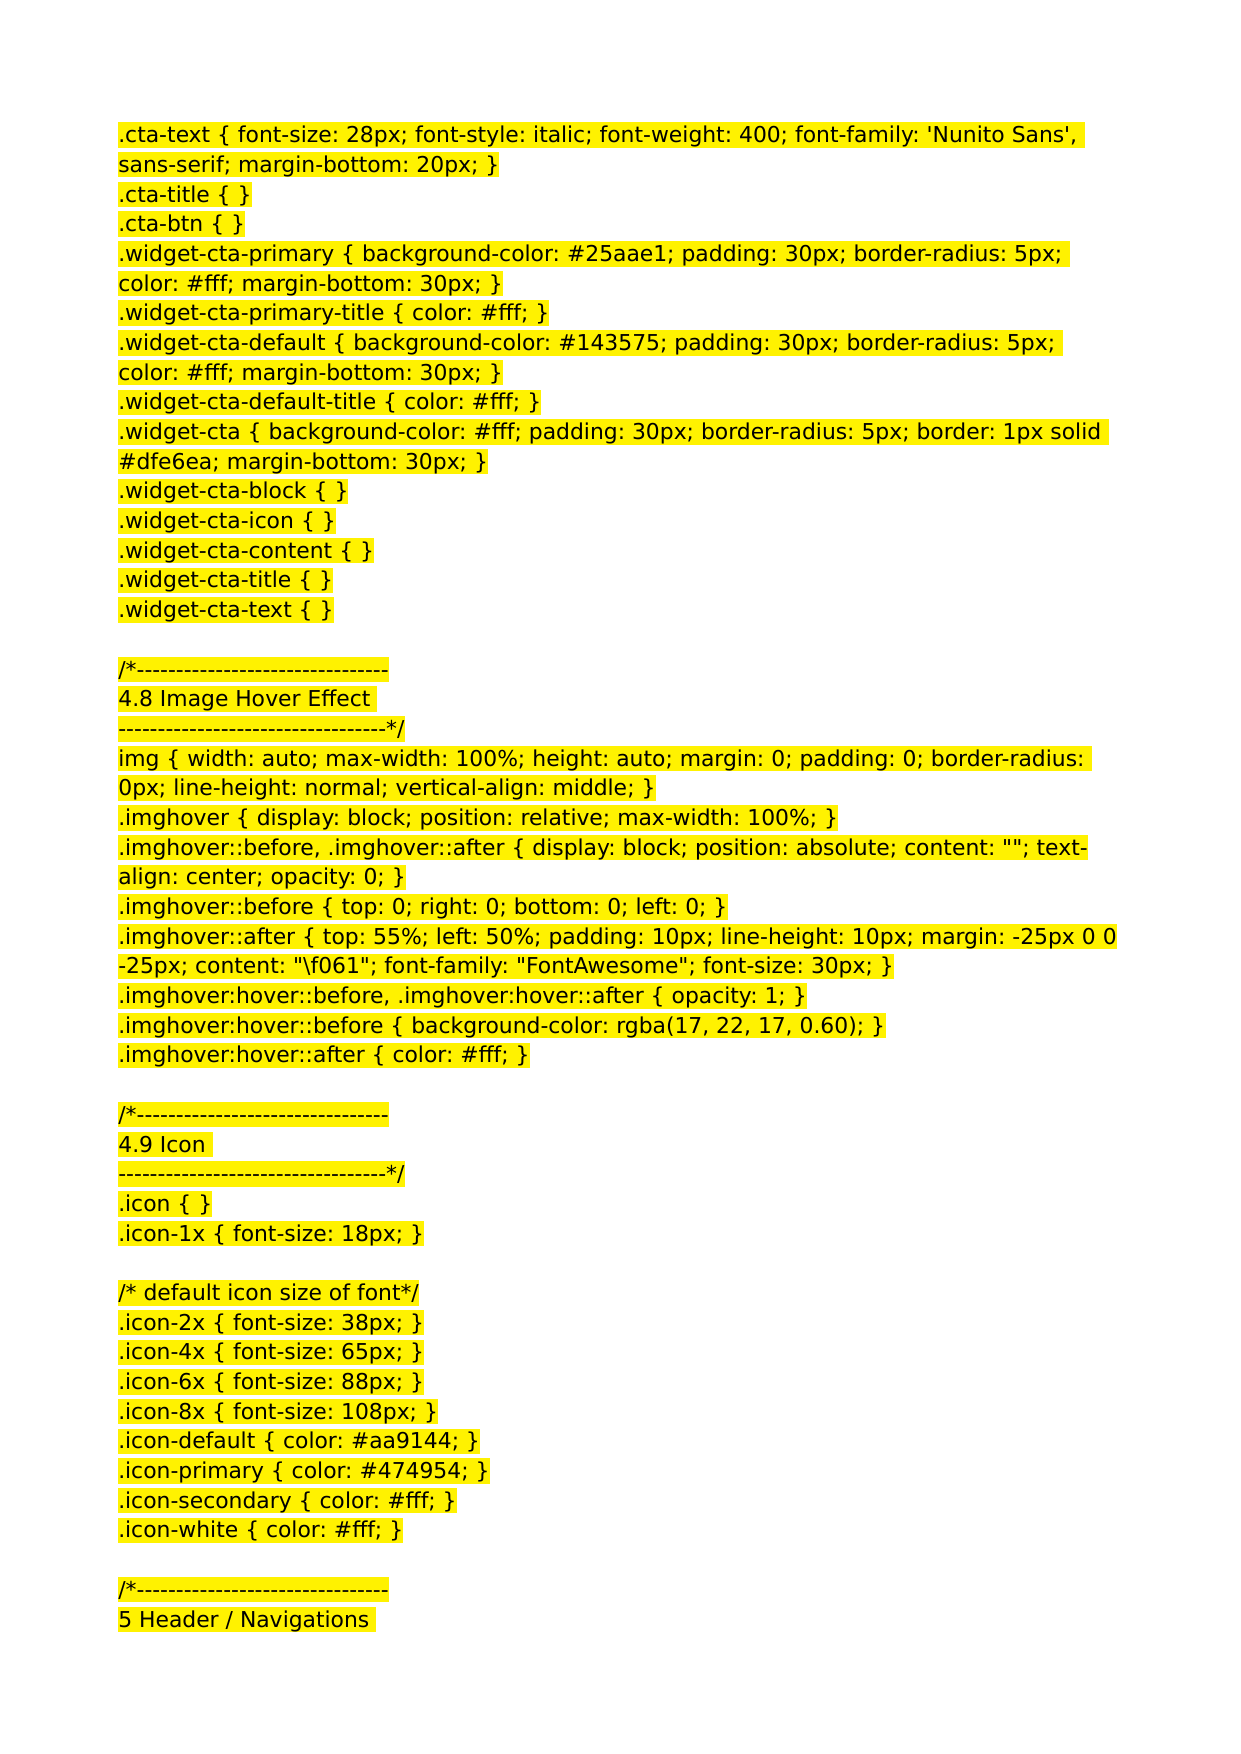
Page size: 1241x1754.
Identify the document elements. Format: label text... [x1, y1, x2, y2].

text 4.9 Icon [118, 1127, 1122, 1157]
text .imghover:hover::after { color: #fff; } [118, 1038, 1122, 1068]
text .cta-text { font-size: 28px; font-style: italic; font-weight: 400; font-family: 'Nunito Sans', sans-serif; margin-bottom: 20px; } [118, 118, 1122, 177]
text .widget-cta-default { background-color: #143575; padding: 30px; border-radius: 5px; color: #fff; margin-bottom: 30px; } [118, 326, 1122, 385]
text /*-------------------------------- [118, 652, 1122, 682]
text .widget-cta-block { } [118, 474, 1122, 504]
text .icon-white { color: #fff; } [118, 1513, 1122, 1543]
text .imghover::after { top: 55%; left: 50%; padding: 10px; line-height: 10px; margin: -25px 0 0 -25px; content: "\f061"; font-family: "FontAwesome"; font-size: 30px; } [118, 920, 1122, 979]
text /*-------------------------------- [118, 1573, 1122, 1602]
text .imghover::before, .imghover::after { display: block; position: absolute; content: ""; text-align: center; opacity: 0; } [118, 831, 1122, 890]
text /* default icon size of font*/ [118, 1276, 1122, 1306]
text ----------------------------------*/ [118, 712, 1122, 742]
text .cta-btn { } [118, 207, 1122, 237]
text 4.8 Image Hover Effect [118, 682, 1122, 712]
text ----------------------------------*/ [118, 1157, 1122, 1187]
text .icon-secondary { color: #fff; } [118, 1484, 1122, 1513]
text .icon-2x { font-size: 38px; } [118, 1306, 1122, 1335]
text .icon-default { color: #aa9144; } [118, 1424, 1122, 1454]
text /*-------------------------------- [118, 1098, 1122, 1127]
text .cta-title { } [118, 177, 1122, 207]
text .imghover:hover::before { background-color: rgba(17, 22, 17, 0.60); } [118, 1009, 1122, 1038]
text .imghover::before { top: 0; right: 0; bottom: 0; left: 0; } [118, 890, 1122, 920]
text .widget-cta-icon { } [118, 504, 1122, 534]
text .widget-cta-title { } [118, 563, 1122, 593]
text .widget-cta-primary { background-color: #25aae1; padding: 30px; border-radius: 5px; color: #fff; margin-bottom: 30px; } [118, 237, 1122, 296]
text .icon-4x { font-size: 65px; } [118, 1335, 1122, 1365]
text .imghover:hover::before, .imghover:hover::after { opacity: 1; } [118, 979, 1122, 1009]
text 5 Header / Navigations [118, 1602, 1122, 1632]
text .icon { } [118, 1187, 1122, 1217]
text .widget-cta-content { } [118, 534, 1122, 563]
text .icon-primary { color: #474954; } [118, 1454, 1122, 1484]
text .icon-8x { font-size: 108px; } [118, 1395, 1122, 1424]
text .icon-1x { font-size: 18px; } [118, 1217, 1122, 1246]
text .icon-6x { font-size: 88px; } [118, 1365, 1122, 1395]
text .imghover { display: block; position: relative; max-width: 100%; } [118, 801, 1122, 831]
text .widget-cta { background-color: #fff; padding: 30px; border-radius: 5px; border: 1px solid #dfe6ea; margin-bottom: 30px; } [118, 415, 1122, 474]
text .widget-cta-default-title { color: #fff; } [118, 385, 1122, 415]
text .widget-cta-text { } [118, 593, 1122, 623]
text img { width: auto; max-width: 100%; height: auto; margin: 0; padding: 0; border-radius: 0px; line-height: normal; vertical-align: middle; } [118, 742, 1122, 801]
text .widget-cta-primary-title { color: #fff; } [118, 296, 1122, 326]
